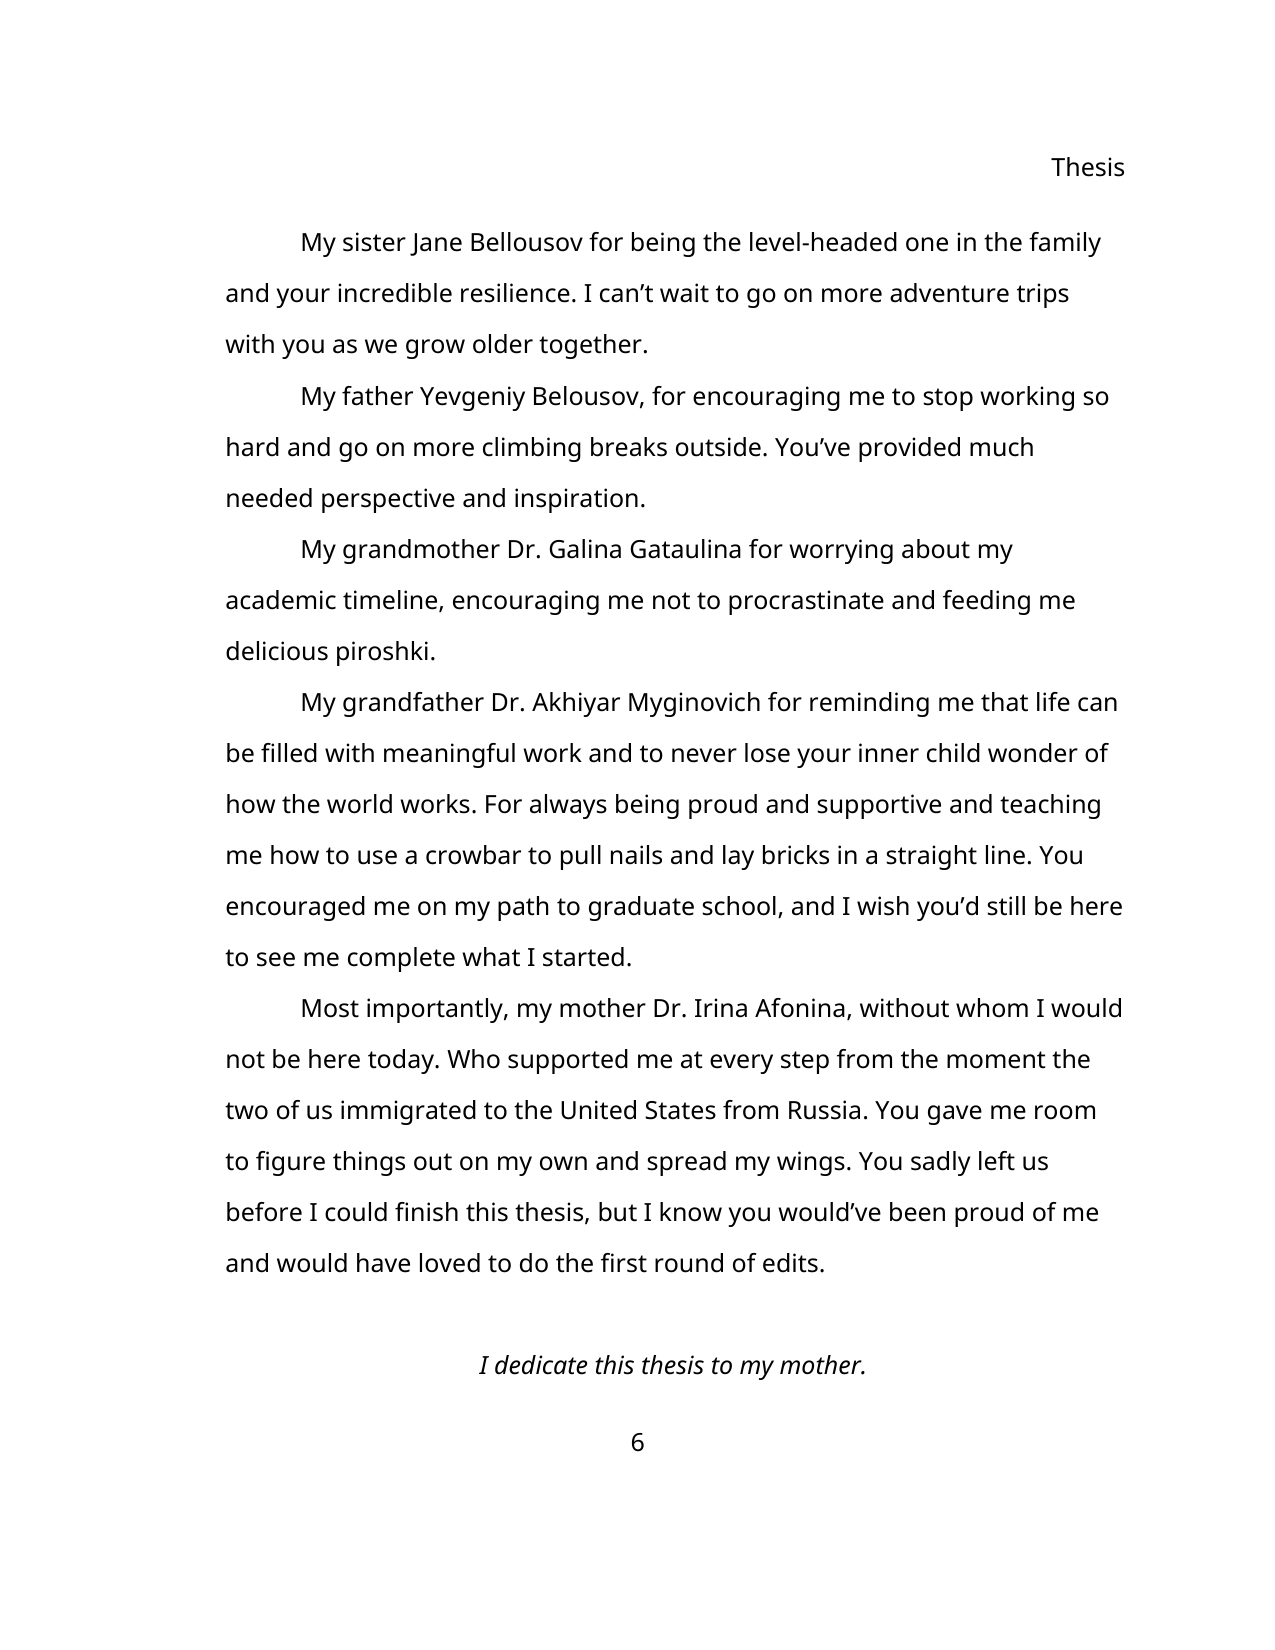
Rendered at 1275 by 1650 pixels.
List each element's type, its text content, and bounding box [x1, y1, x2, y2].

text My grandfather Dr. Akhiyar Myginovich for reminding me that life can be filled with meaningful work and to never lose your inner child wonder of how the world works. For always being proud and supportive and teaching me how to use a crowbar to pull nails and lay bricks in a straight line. You encouraged me on my path to graduate school, and I wish you’d still be here to see me complete what I started. [224, 684, 1125, 974]
text Most importantly, my mother Dr. Irina Afonina, without whom I would not be here today. Who supported me at every step from the moment the two of us immigrated to the United States from Russia. You gave me room to figure things out on my own and spread my wings. You sadly left us before I could finish this thesis, but I know you would’ve been proud of me and would have loved to do the first round of edits. [224, 991, 1125, 1280]
text My sister Jane Bellousov for being the level-headed one in the family and your incredible resilience. I can’t wait to go on more adventure trips with you as we grow older together. [224, 225, 1125, 361]
text My father Yevgeniy Belousov, for encouraging me to stop working so hard and go on more climbing breaks outside. You’ve provided much needed perspective and inspiration. [224, 378, 1125, 514]
text My grandmother Dr. Galina Gataulina for worrying about my academic timeline, encouraging me not to procrastinate and feeding me delicious piroshki. [224, 531, 1125, 667]
text I dedicate this thesis to my mother. [224, 1348, 1125, 1382]
